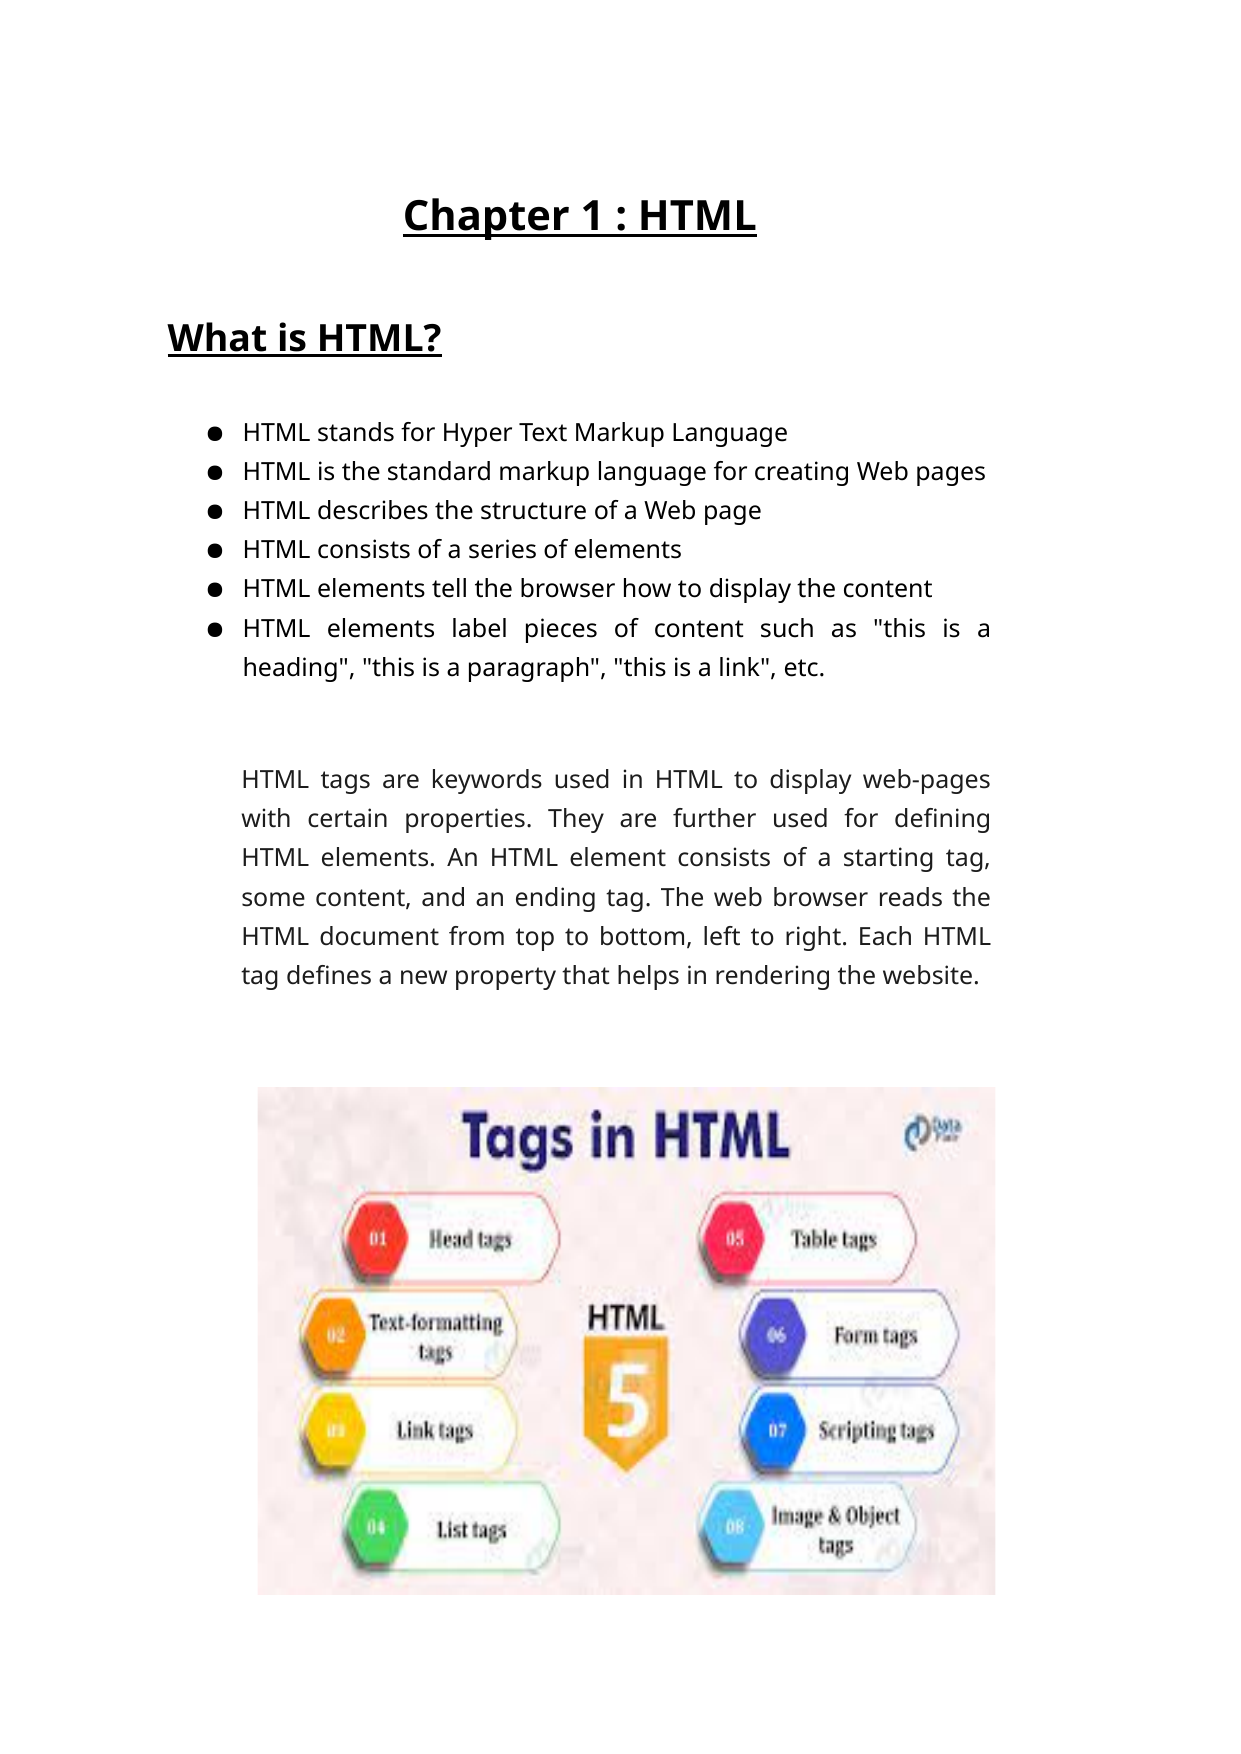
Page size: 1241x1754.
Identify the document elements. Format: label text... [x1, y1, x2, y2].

list HTML elements tell the browser how to display the content [205, 571, 992, 605]
list HTML elements label pieces of content such as "this is a heading", "this is a paragraph", "this is a link", etc. [205, 610, 992, 683]
text Chapter 1 : HTML [167, 186, 992, 243]
list HTML tags are keywords used in HTML to display web-pages with certain properties. They are further used for defining HTML elements. An HTML element consists of a starting tag, some content, and an ending tag. The web browser reads the HTML document from top to bottom, left to right. Each HTML tag defines a new property that helps in rendering the website. [167, 762, 992, 992]
subtitle What is HTML? [167, 311, 992, 362]
list HTML stands for Hyper Text Markup Language [205, 414, 992, 448]
picture [257, 1087, 996, 1595]
list HTML is the standard markup language for creating Web pages [205, 453, 992, 488]
list HTML consists of a series of elements [205, 532, 992, 566]
list HTML describes the structure of a Web page [205, 493, 992, 527]
